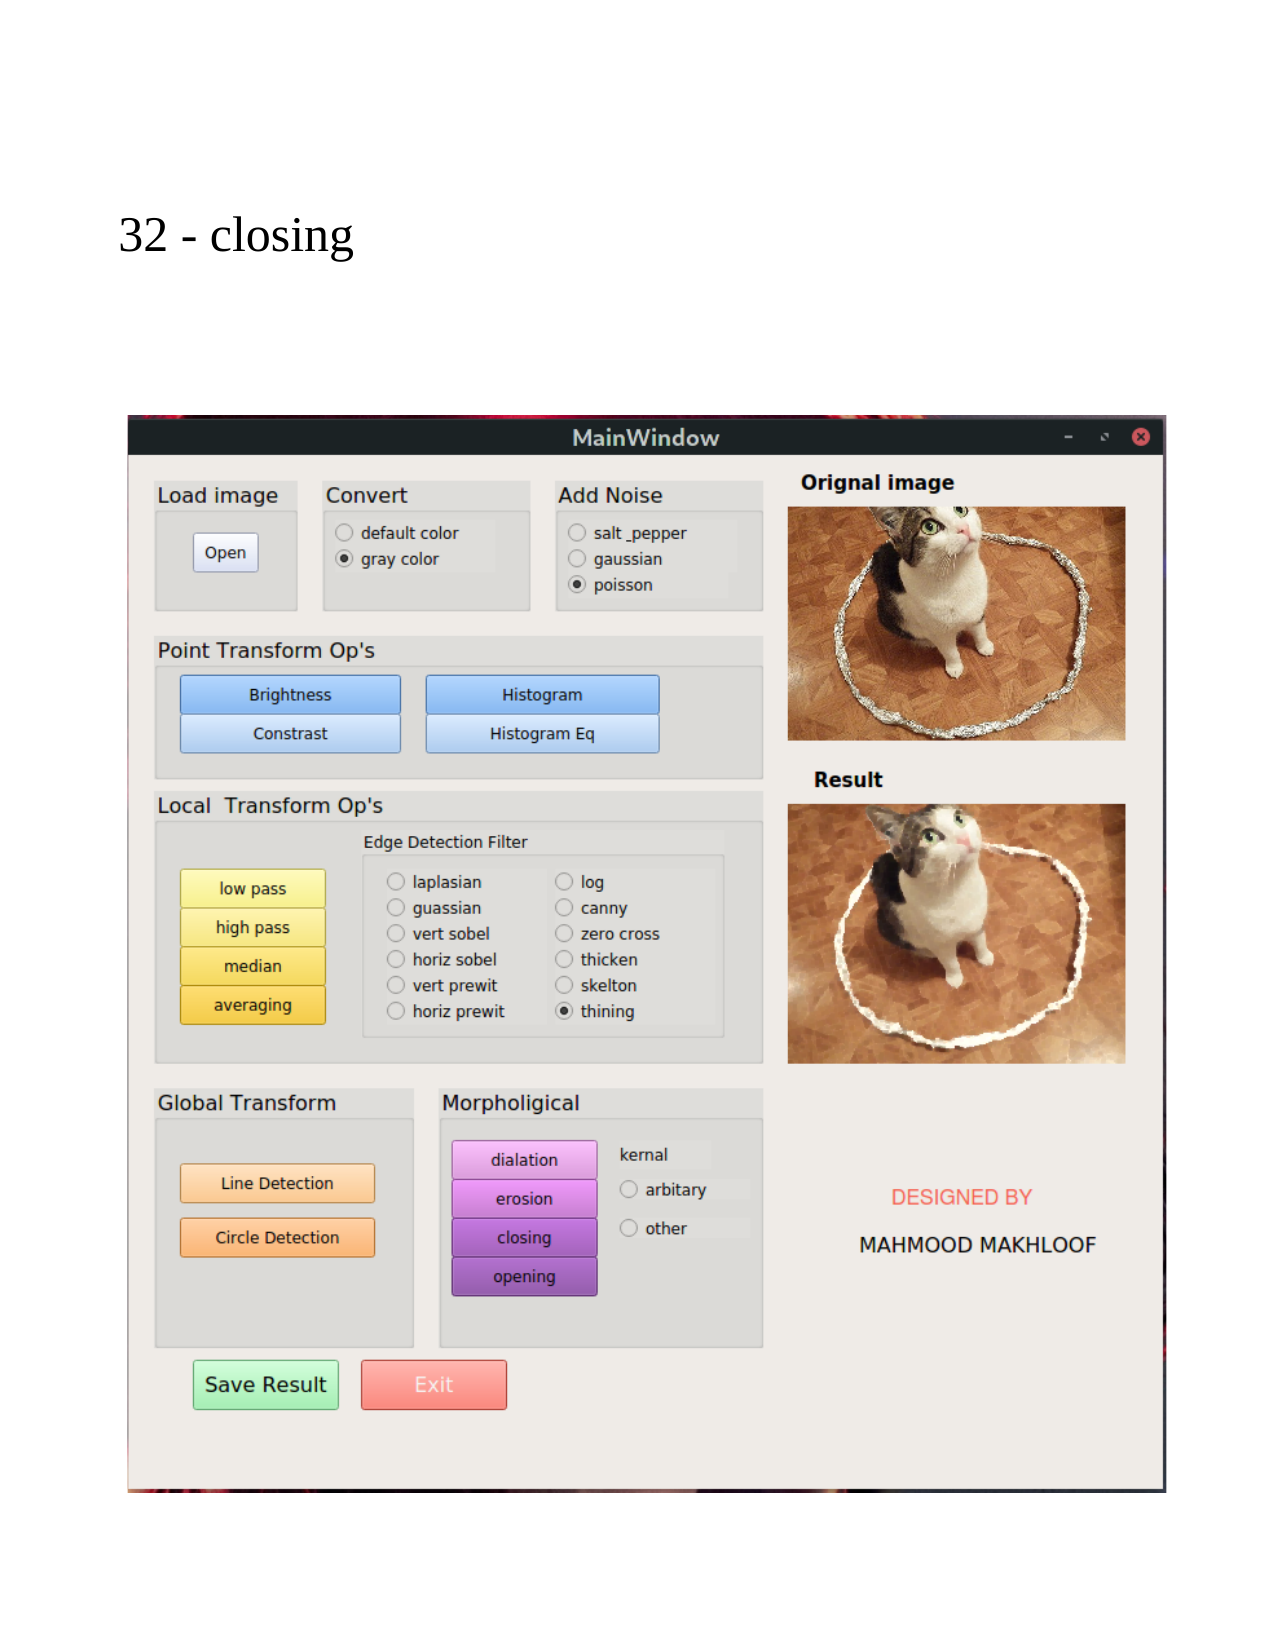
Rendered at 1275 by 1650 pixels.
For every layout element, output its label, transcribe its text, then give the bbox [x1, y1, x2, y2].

picture [127, 415, 1167, 1493]
text 32 - closing [118, 204, 1157, 262]
